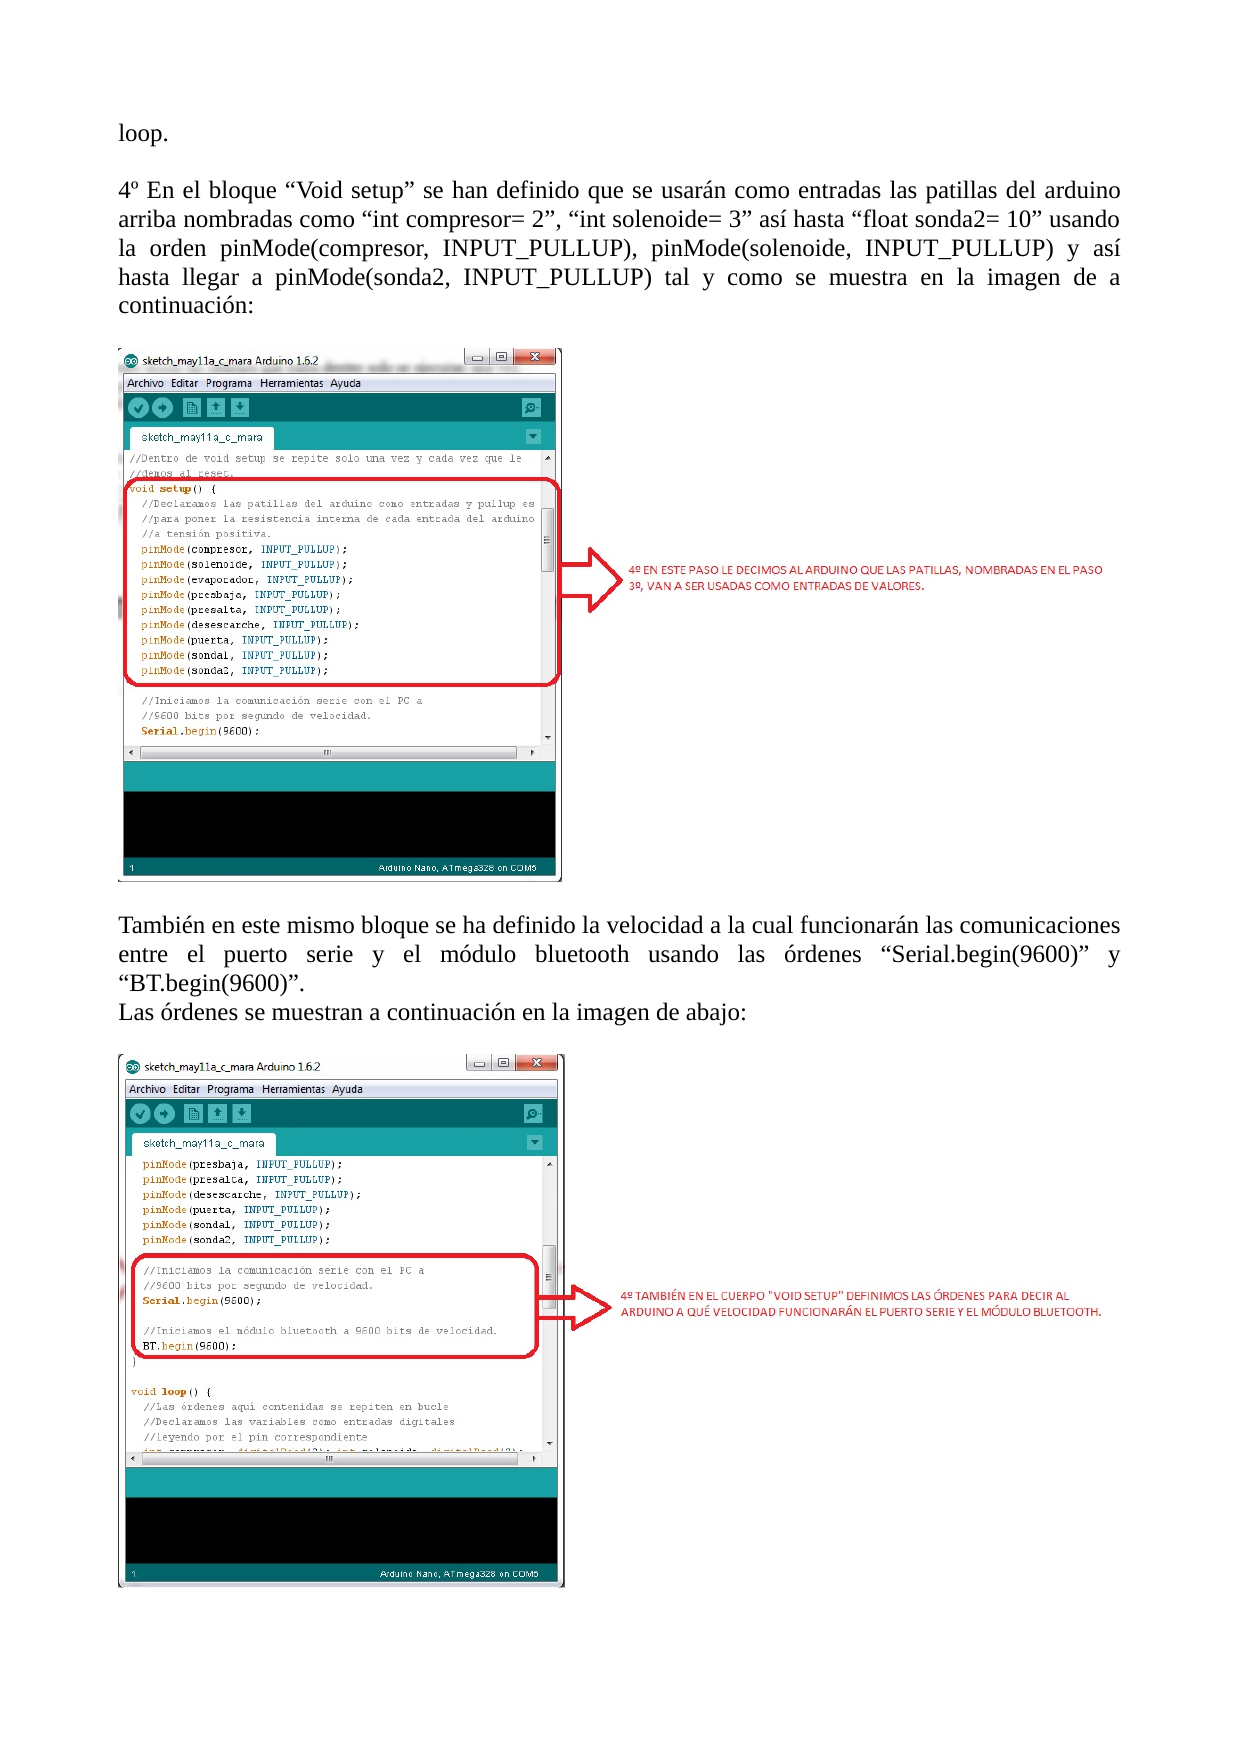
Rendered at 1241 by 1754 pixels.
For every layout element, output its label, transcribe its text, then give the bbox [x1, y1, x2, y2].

text Las órdenes se muestran a continuación en la imagen de abajo: [118, 997, 1122, 1025]
text loop. [118, 118, 1122, 147]
text También en este mismo bloque se ha definido la velocidad a la cual funcionarán las comunicaciones entre el puerto serie y el módulo bluetooth usando las órdenes “Serial.begin(9600)” y “BT.begin(9600)”. [118, 910, 1122, 997]
picture [118, 1054, 1122, 1588]
picture [118, 348, 1122, 882]
text 4º En el bloque “Void setup” se han definido que se usarán como entradas las patillas del arduino arriba nombradas como “int compresor= 2”, “int solenoide= 3” así hasta “float sonda2= 10” usando la orden pinMode(compresor, INPUT_PULLUP), pinMode(solenoide, INPUT_PULLUP) y así hasta llegar a pinMode(sonda2, INPUT_PULLUP) tal y como se muestra en la imagen de a continuación: [118, 176, 1122, 319]
